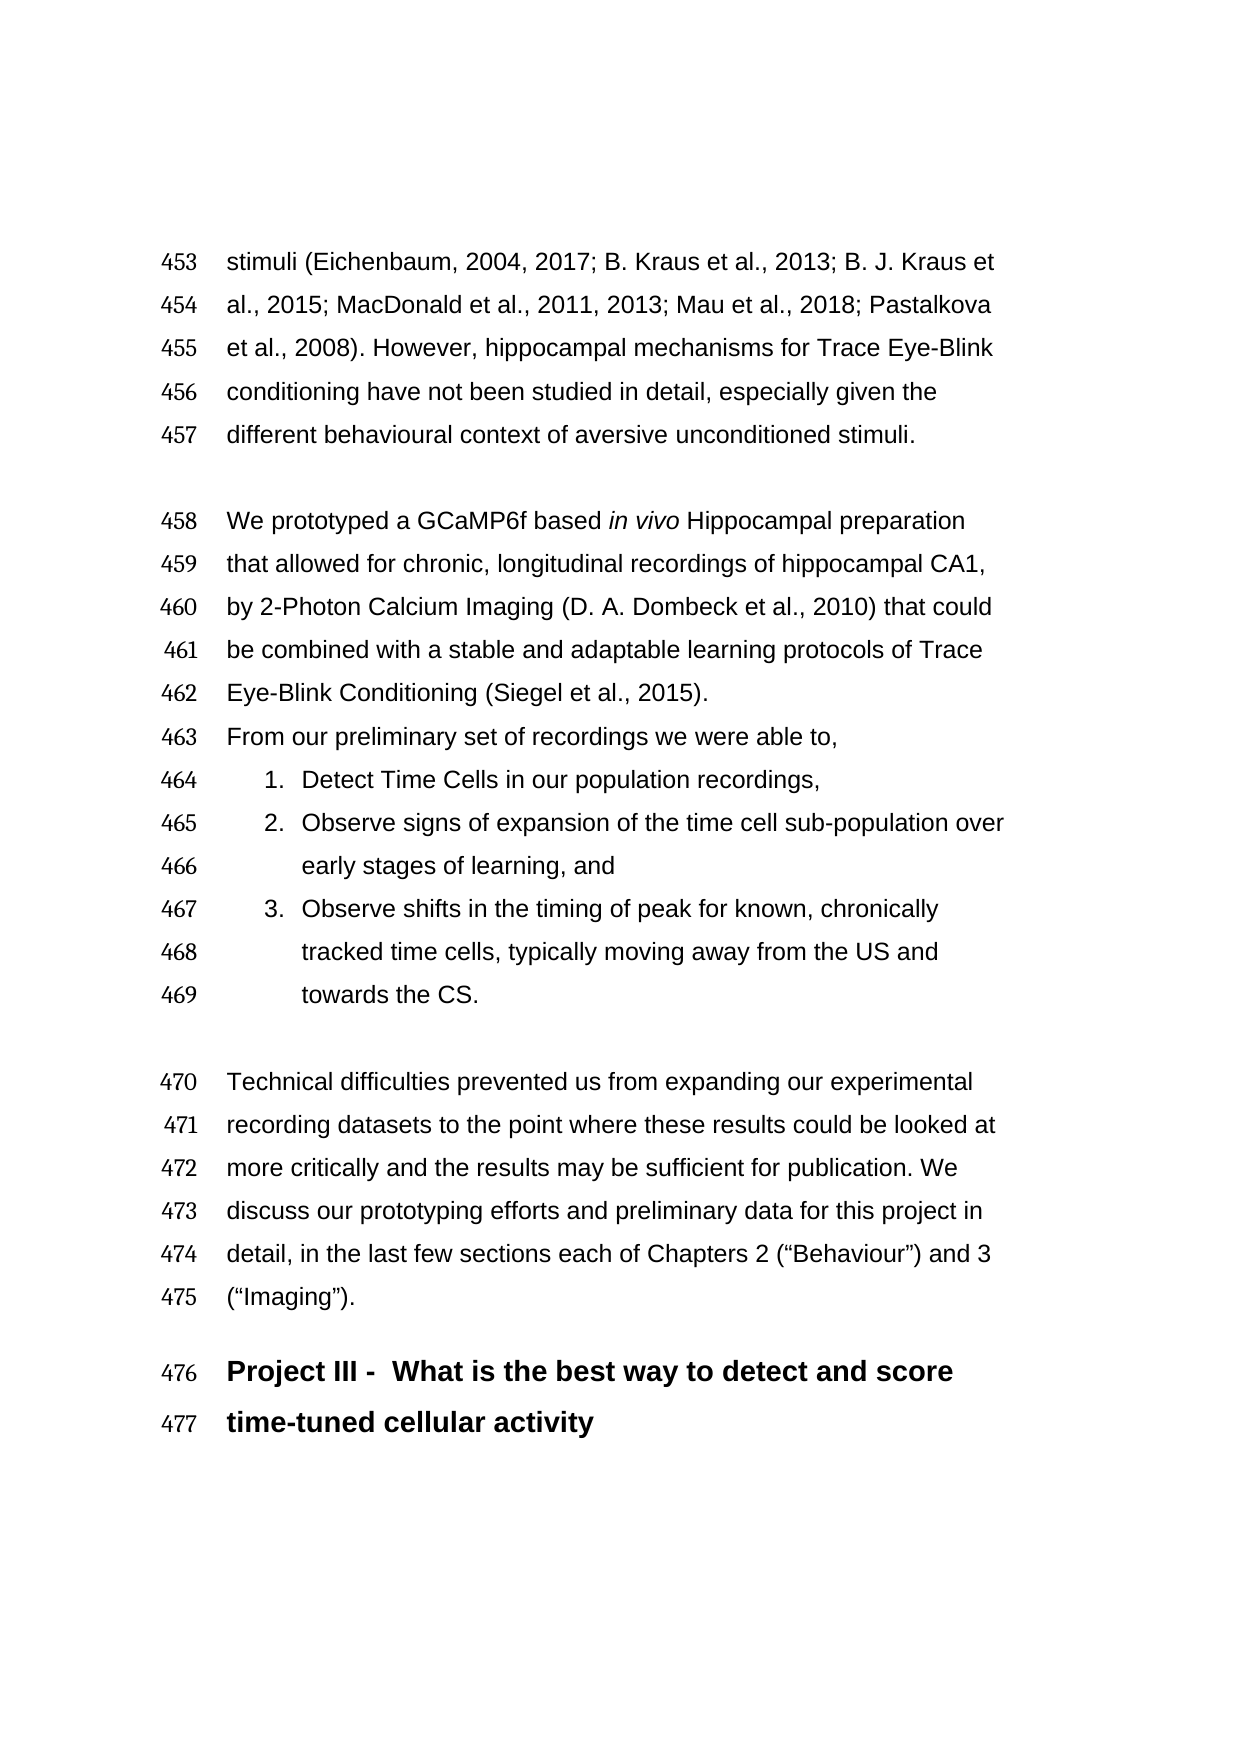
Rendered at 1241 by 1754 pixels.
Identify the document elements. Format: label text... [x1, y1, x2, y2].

list Observe shifts in the timing of peak for known, chronically tracked time cells, typically moving away from the US and towards the CS. [264, 894, 1014, 1009]
text From our preliminary set of recordings we were able to, [226, 722, 1014, 750]
list Observe signs of expansion of the time cell sub-population over early stages of learning, and [264, 808, 1014, 880]
text stimuli (Eichenbaum, 2004, 2017; B. Kraus et al., 2013; B. J. Kraus et al., 2015; MacDonald et al., 2011, 2013; Mau et al., 2018; Pastalkova et al., 2008). However, hippocampal mechanisms for Trace Eye-Blink conditioning have not been studied in detail, especially given the different behavioural context of aversive unconditioned stimuli. [226, 247, 1014, 448]
subtitle Project III - What is the best way to detect and score time-tuned cellular activity [226, 1354, 1014, 1438]
list Detect Time Cells in our population recordings, [264, 765, 1014, 793]
text We prototyped a GCaMP6f based in vivo Hippocampal preparation that allowed for chronic, longitudinal recordings of hippocampal CA1, by 2-Photon Calcium Imaging (D. A. Dombeck et al., 2010)⁠ that could be combined with a stable and adaptable learning protocols of Trace Eye-Blink Conditioning (Siegel et al., 2015). [226, 506, 1014, 707]
text Technical difficulties prevented us from expanding our experimental recording datasets to the point where these results could be looked at more critically and the results may be sufficient for publication. We discuss our prototyping efforts and preliminary data for this project in detail, in the last few sections each of Chapters 2 (“Behaviour”) and 3 (“Imaging”). [226, 1067, 1014, 1311]
